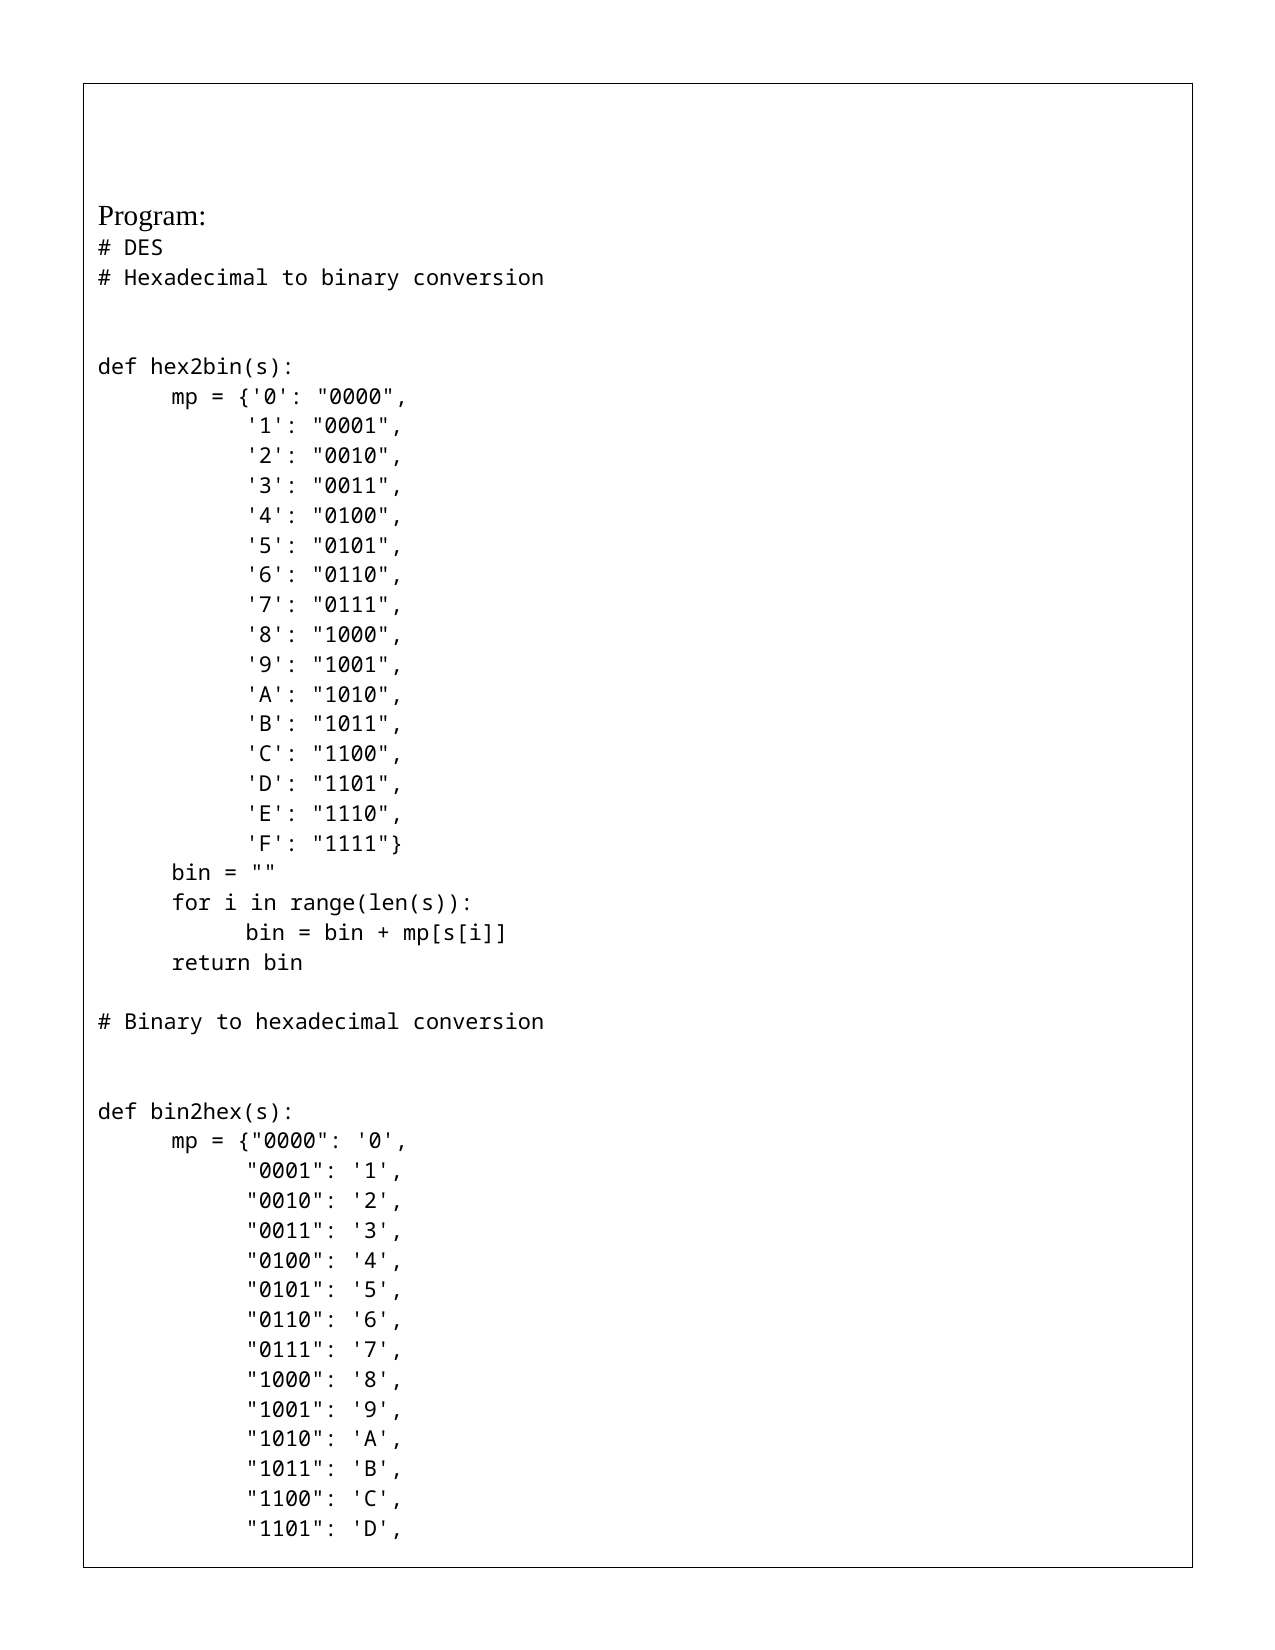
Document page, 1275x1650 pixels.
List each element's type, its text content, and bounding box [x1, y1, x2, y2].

text "0101": '5', [98, 1274, 1177, 1304]
text 'B': "1011", [98, 708, 1177, 738]
text '2': "0010", [98, 440, 1177, 470]
text '7': "0111", [98, 589, 1177, 619]
text "0110": '6', [98, 1304, 1177, 1334]
text "0011": '3', [98, 1215, 1177, 1245]
text "1000": '8', [98, 1364, 1177, 1394]
text "0111": '7', [98, 1334, 1177, 1364]
text return bin [98, 947, 1177, 977]
text 'D': "1101", [98, 768, 1177, 798]
text '5': "0101", [98, 530, 1177, 559]
text def hex2bin(s): [98, 351, 1177, 381]
text 'A': "1010", [98, 679, 1177, 708]
text '3': "0011", [98, 470, 1177, 500]
text '9': "1001", [98, 649, 1177, 679]
text "1010": 'A', [98, 1423, 1177, 1453]
text "1101": 'D', [98, 1513, 1177, 1543]
text '8': "1000", [98, 619, 1177, 649]
text mp = {'0': "0000", [98, 381, 1177, 411]
text bin = "" [98, 857, 1177, 887]
text "1011": 'B', [98, 1453, 1177, 1483]
text def bin2hex(s): [98, 1096, 1177, 1126]
text "1001": '9', [98, 1394, 1177, 1423]
text 'C': "1100", [98, 738, 1177, 768]
text 'F': "1111"} [98, 828, 1177, 857]
text "1100": 'C', [98, 1483, 1177, 1513]
text '4': "0100", [98, 500, 1177, 530]
text 'E': "1110", [98, 798, 1177, 828]
text bin = bin + mp[s[i]] [98, 917, 1177, 947]
text "0001": '1', [98, 1155, 1177, 1185]
text '6': "0110", [98, 559, 1177, 589]
text # DES [98, 232, 1177, 262]
text '1': "0001", [98, 411, 1177, 440]
text # Hexadecimal to binary conversion [98, 262, 1177, 291]
text "0010": '2', [98, 1185, 1177, 1215]
text for i in range(len(s)): [98, 887, 1177, 917]
text # Binary to hexadecimal conversion [98, 1006, 1177, 1036]
text Program: [98, 198, 1177, 232]
text "0100": '4', [98, 1245, 1177, 1274]
text mp = {"0000": '0', [98, 1126, 1177, 1155]
